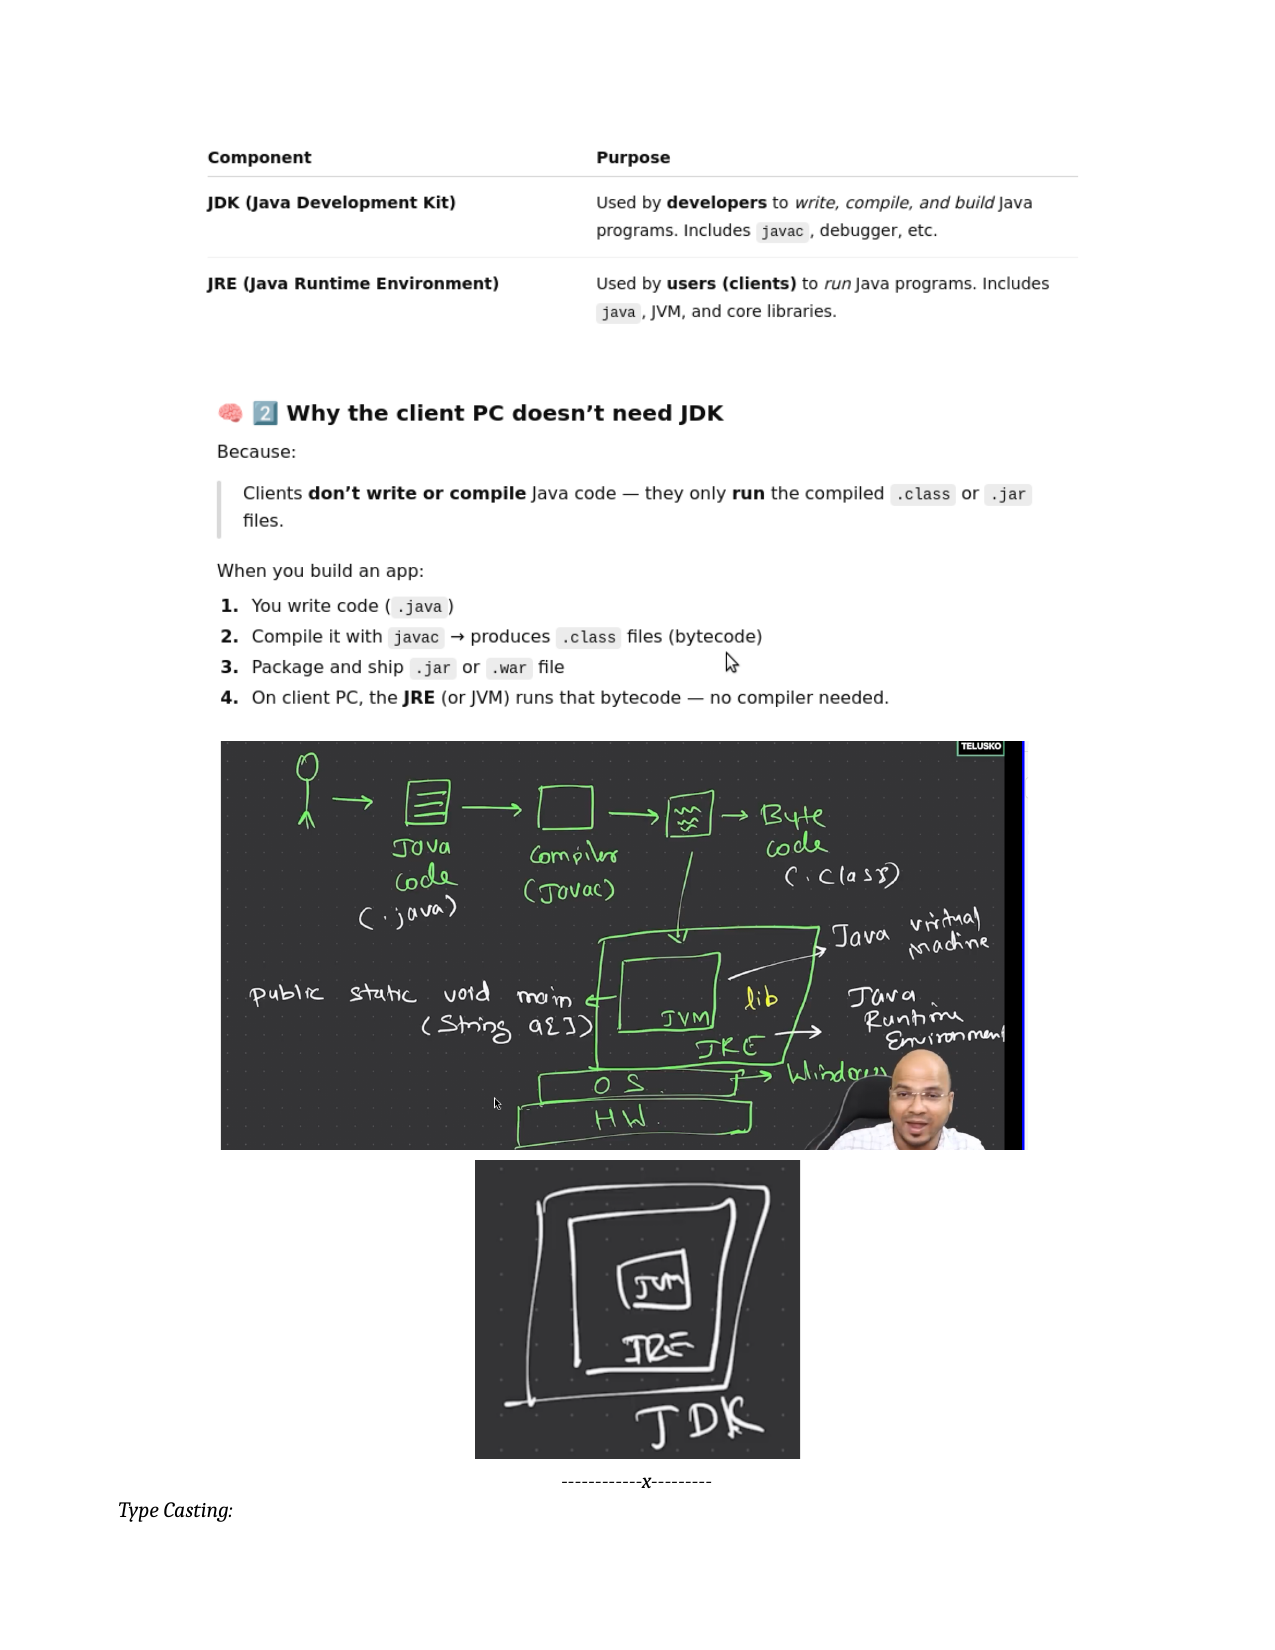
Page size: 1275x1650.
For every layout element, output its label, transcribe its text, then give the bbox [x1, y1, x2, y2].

text Type Casting: [118, 1498, 1157, 1523]
picture [194, 389, 1066, 1150]
text ------------x--------- [118, 1469, 1157, 1494]
picture [475, 1160, 800, 1459]
picture [187, 140, 1079, 361]
